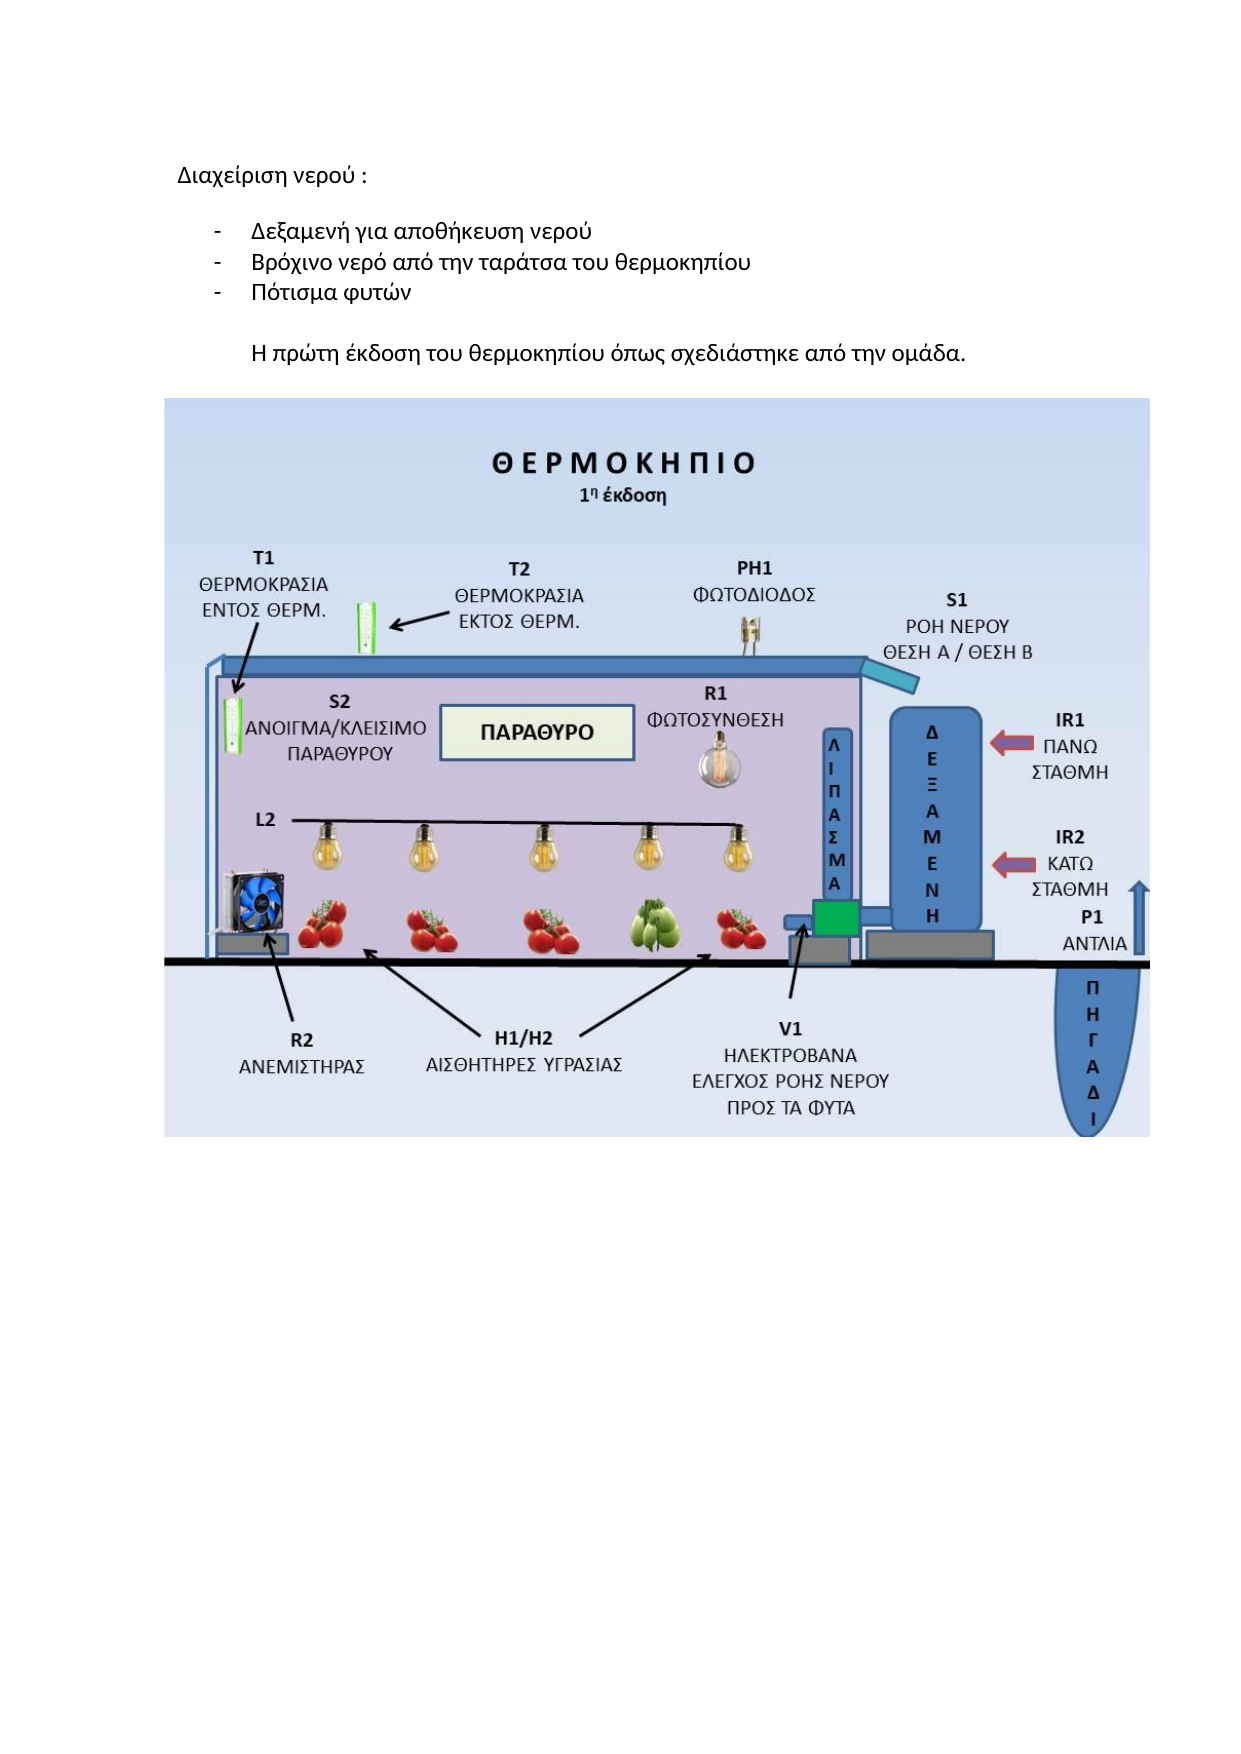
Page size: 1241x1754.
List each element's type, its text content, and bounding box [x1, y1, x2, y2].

picture [164, 398, 1150, 1137]
list Δεξαμενή για αποθήκευση νερού [214, 215, 1152, 246]
list Βρόχινο νερό από την ταράτσα του θερμοκηπίου [214, 246, 1152, 276]
text Η πρώτη έκδοση του θερμοκηπίου όπως σχεδιάστηκε από την ομάδα. [251, 337, 1152, 368]
text Διαχείριση νερού : [177, 159, 1152, 190]
list Πότισμα φυτών [214, 276, 1152, 307]
